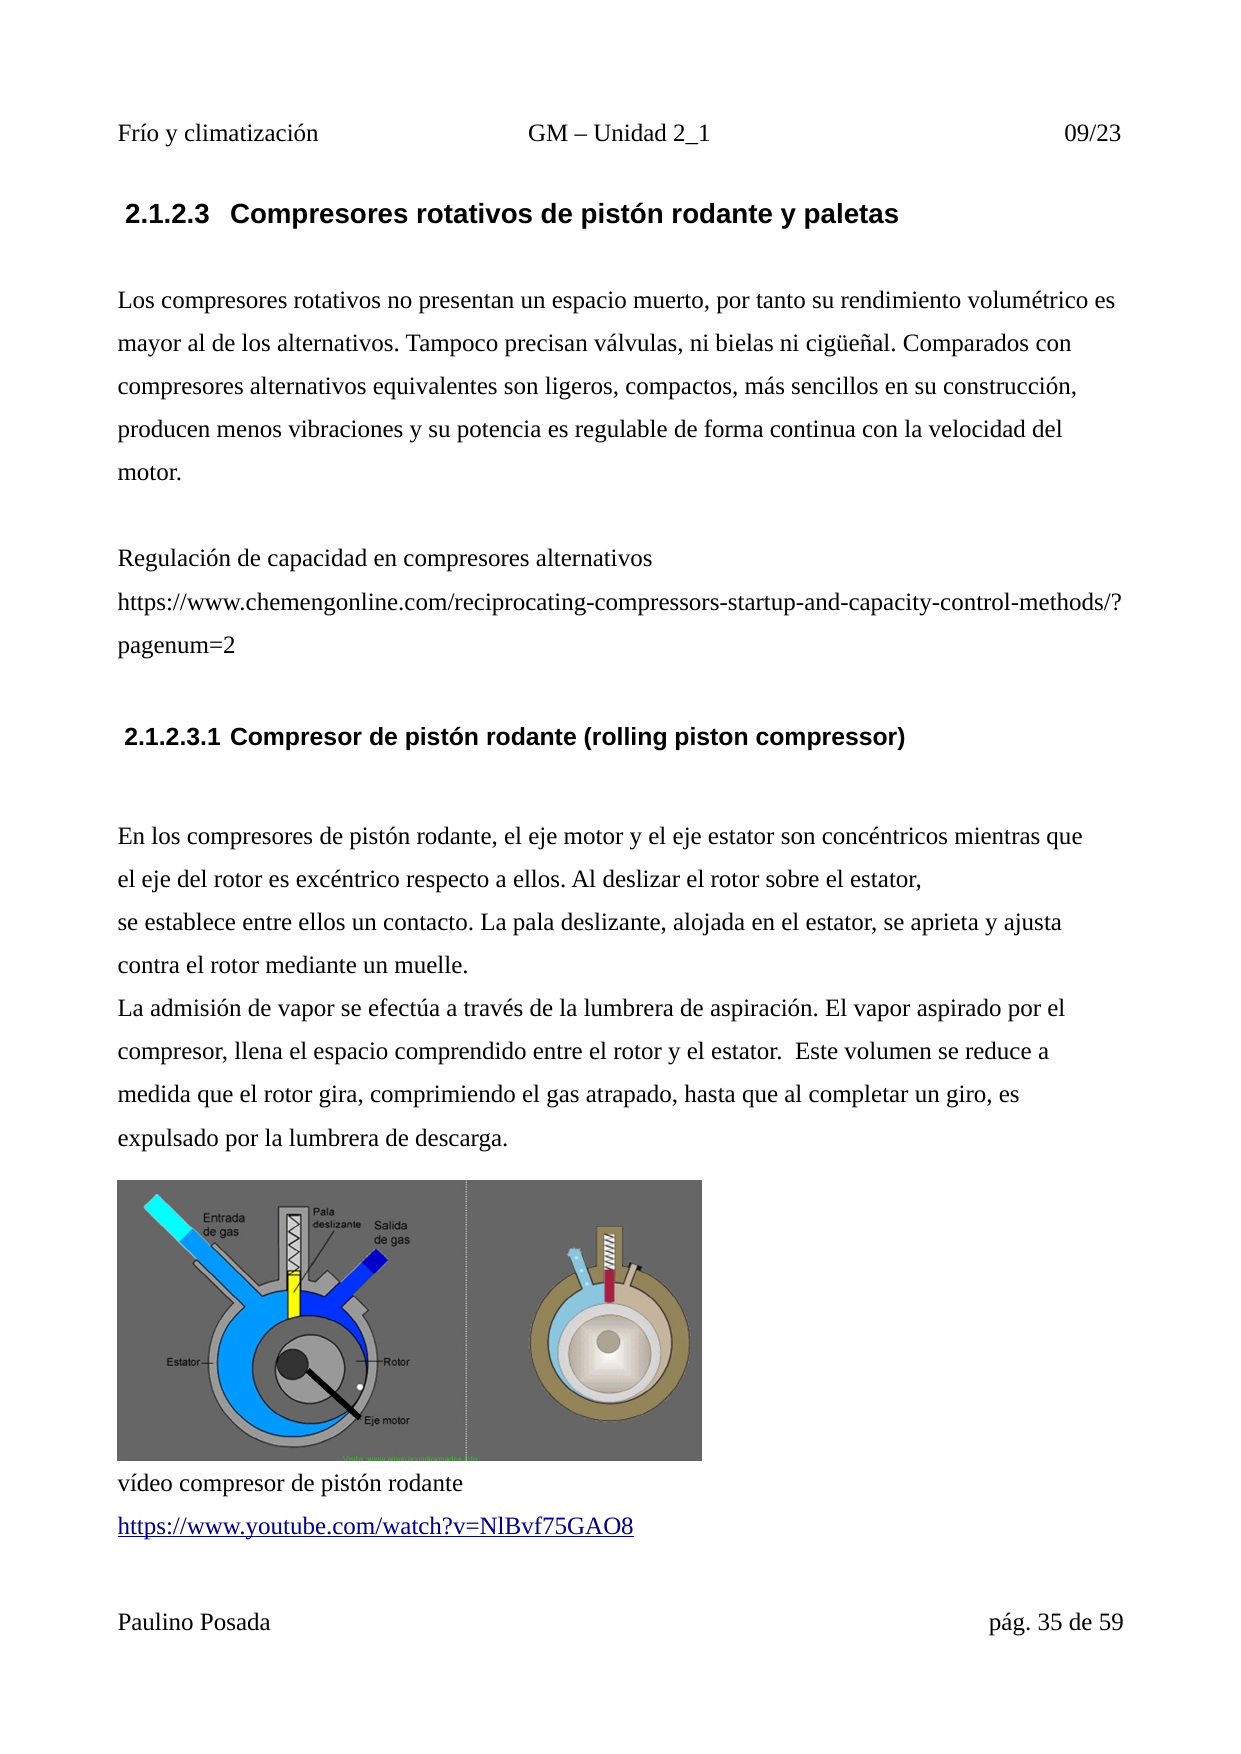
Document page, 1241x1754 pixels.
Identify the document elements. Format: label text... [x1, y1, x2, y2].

text se establece entre ellos un contacto. La pala deslizante, alojada en el estator, se aprieta y ajusta [117, 907, 1123, 936]
text Regulación de capacidad en compresores alternativos [117, 543, 1123, 572]
picture [117, 1180, 702, 1461]
subtitle Compresores rotativos de pistón rodante y paletas [117, 197, 1123, 229]
text La admisión de vapor se efectúa a través de la lumbrera de aspiración. El vapor aspirado por el compresor, llena el espacio comprendido entre el rotor y el estator. Este volumen se reduce a medida que el rotor gira, comprimiendo el gas atrapado, hasta que al completar un giro, es expulsado por la lumbrera de descarga. [117, 993, 1123, 1151]
subtitle Compresor de pistón rodante (rolling piston compressor) [117, 722, 1123, 751]
text https://www.youtube.com/watch?v=NlBvf75GAO8 [117, 1511, 1123, 1539]
text el eje del rotor es excéntrico respecto a ellos. Al deslizar el rotor sobre el estator, [117, 864, 1123, 893]
text vídeo compresor de pistón rodante [117, 1468, 1123, 1496]
text Los compresores rotativos no presentan un espacio muerto, por tanto su rendimiento volumétrico es mayor al de los alternativos. Tampoco precisan válvulas, ni bielas ni cigüeñal. Comparados con compresores alternativos equivalentes son ligeros, compactos, más sencillos en su construcción, producen menos vibraciones y su potencia es regulable de forma continua con la velocidad del motor. [117, 285, 1123, 486]
text https://www.chemengonline.com/reciprocating-compressors-startup-and-capacity-control-methods/?pagenum=2 [117, 587, 1123, 658]
text En los compresores de pistón rodante, el eje motor y el eje estator son concéntricos mientras que [117, 821, 1123, 849]
text contra el rotor mediante un muelle. [117, 950, 1123, 979]
